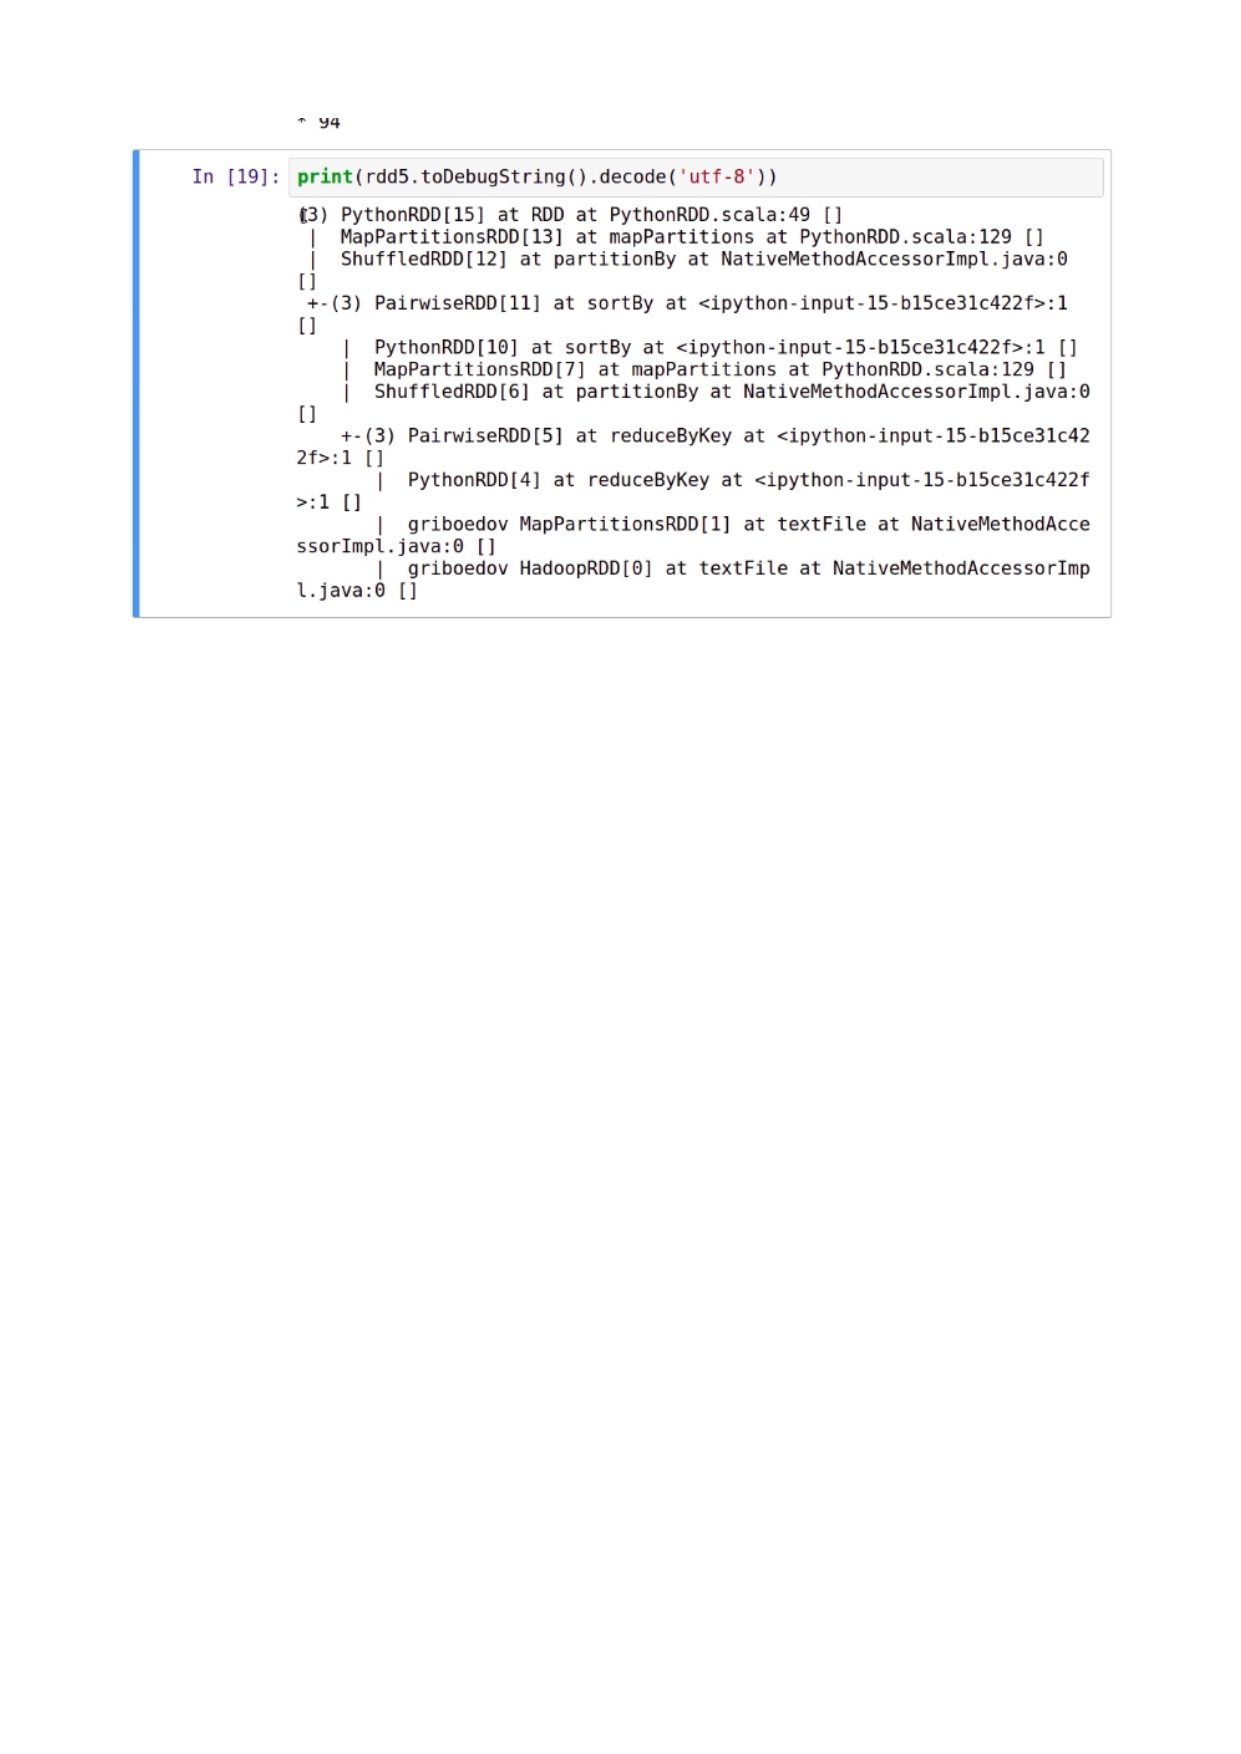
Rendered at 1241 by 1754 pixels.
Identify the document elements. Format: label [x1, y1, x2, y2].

picture [118, 118, 1123, 637]
